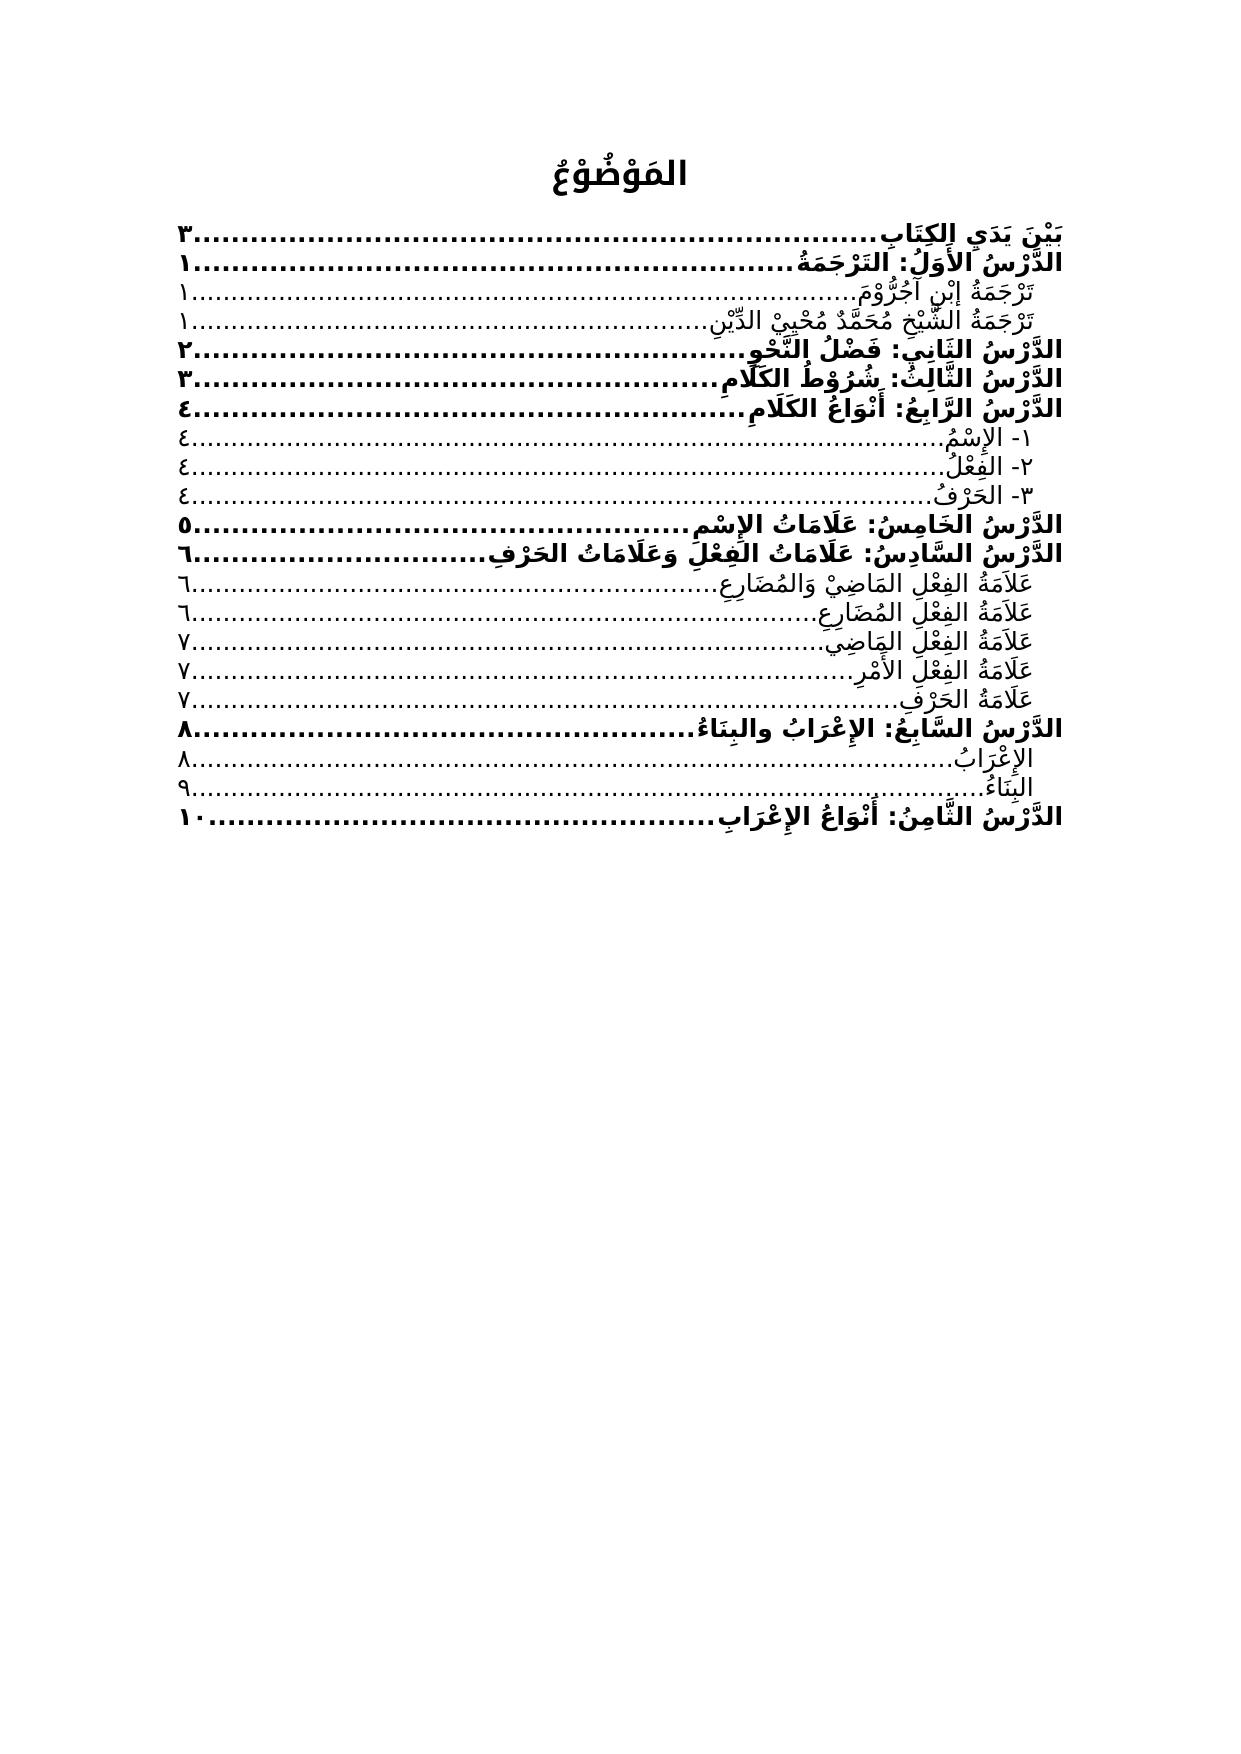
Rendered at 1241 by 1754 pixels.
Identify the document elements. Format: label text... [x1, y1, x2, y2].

text ١- الإِسْمُ ٤ [177, 423, 1033, 452]
text عَلاَمَةُ الفِعْلِ المَاضِي ٧ [177, 627, 1033, 656]
text الدَّرْسُ السَّادِسُ: عَلَامَاتُ الفِعْلِ وَعَلَامَاتُ الحَرْفِ ٦ [177, 540, 1063, 569]
text البِنَاءُ ٩ [177, 773, 1033, 802]
text ٣- الحَرْفُ ٤ [177, 481, 1033, 511]
text الإِعْرَابُ ٨ [177, 744, 1033, 773]
text ٢- الفِعْلُ ٤ [177, 452, 1033, 481]
text الدَّرْسُ الثَّالِثُ: شُرُوْطُ الكَلَامِ ٣ [177, 365, 1063, 394]
text تَرْجَمَةُ الشَّيْخِ مُحَمَّدٌ مُحْيِيْ الدِّيْنِ ١ [177, 306, 1033, 336]
text عَلاَمَةُ الفِعْلِ المَاضِيْ وَالمُضَارِعِ ٦ [177, 569, 1033, 598]
text الدَّرْسُ الرَّابِعُ: أَنْوَاعُ الكَلَامِ ٤ [177, 394, 1063, 423]
text الدَّرْسُ الأَوَلُ: التَرْجَمَةُ ١ [177, 248, 1063, 277]
text الدَّرْسُ السَّابِعُ: الإِعْرَابُ والبِنَاءُ ٨ [177, 715, 1063, 744]
text عَلَامَةُ الفِعْلِ الأَمْرِ ٧ [177, 656, 1033, 686]
text تَرْجَمَةُ إبْنِ آجُرُّوْمَ ١ [177, 277, 1033, 306]
subtitle المَوْضُوْعُ [177, 143, 1063, 206]
text الدَّرْسُ الثَانِي: فَضْلُ النَّحْوِ ٢ [177, 336, 1063, 365]
text بَيْنَ يَدَيِ الكِتَابِ ٣ [177, 219, 1063, 248]
text عَلَامَةُ الحَرْفِ ٧ [177, 686, 1033, 715]
text الدَّرْسُ الثَّامِنُ: أَنْوَاعُ الإِعْرَابِ ١٠ [177, 802, 1063, 831]
text عَلاَمَةُ الفِعْلِ المُضَارِعِ ٦ [177, 598, 1033, 627]
text الدَّرْسُ الخَامِسُ: عَلَامَاتُ الإِسْمِ ٥ [177, 511, 1063, 540]
